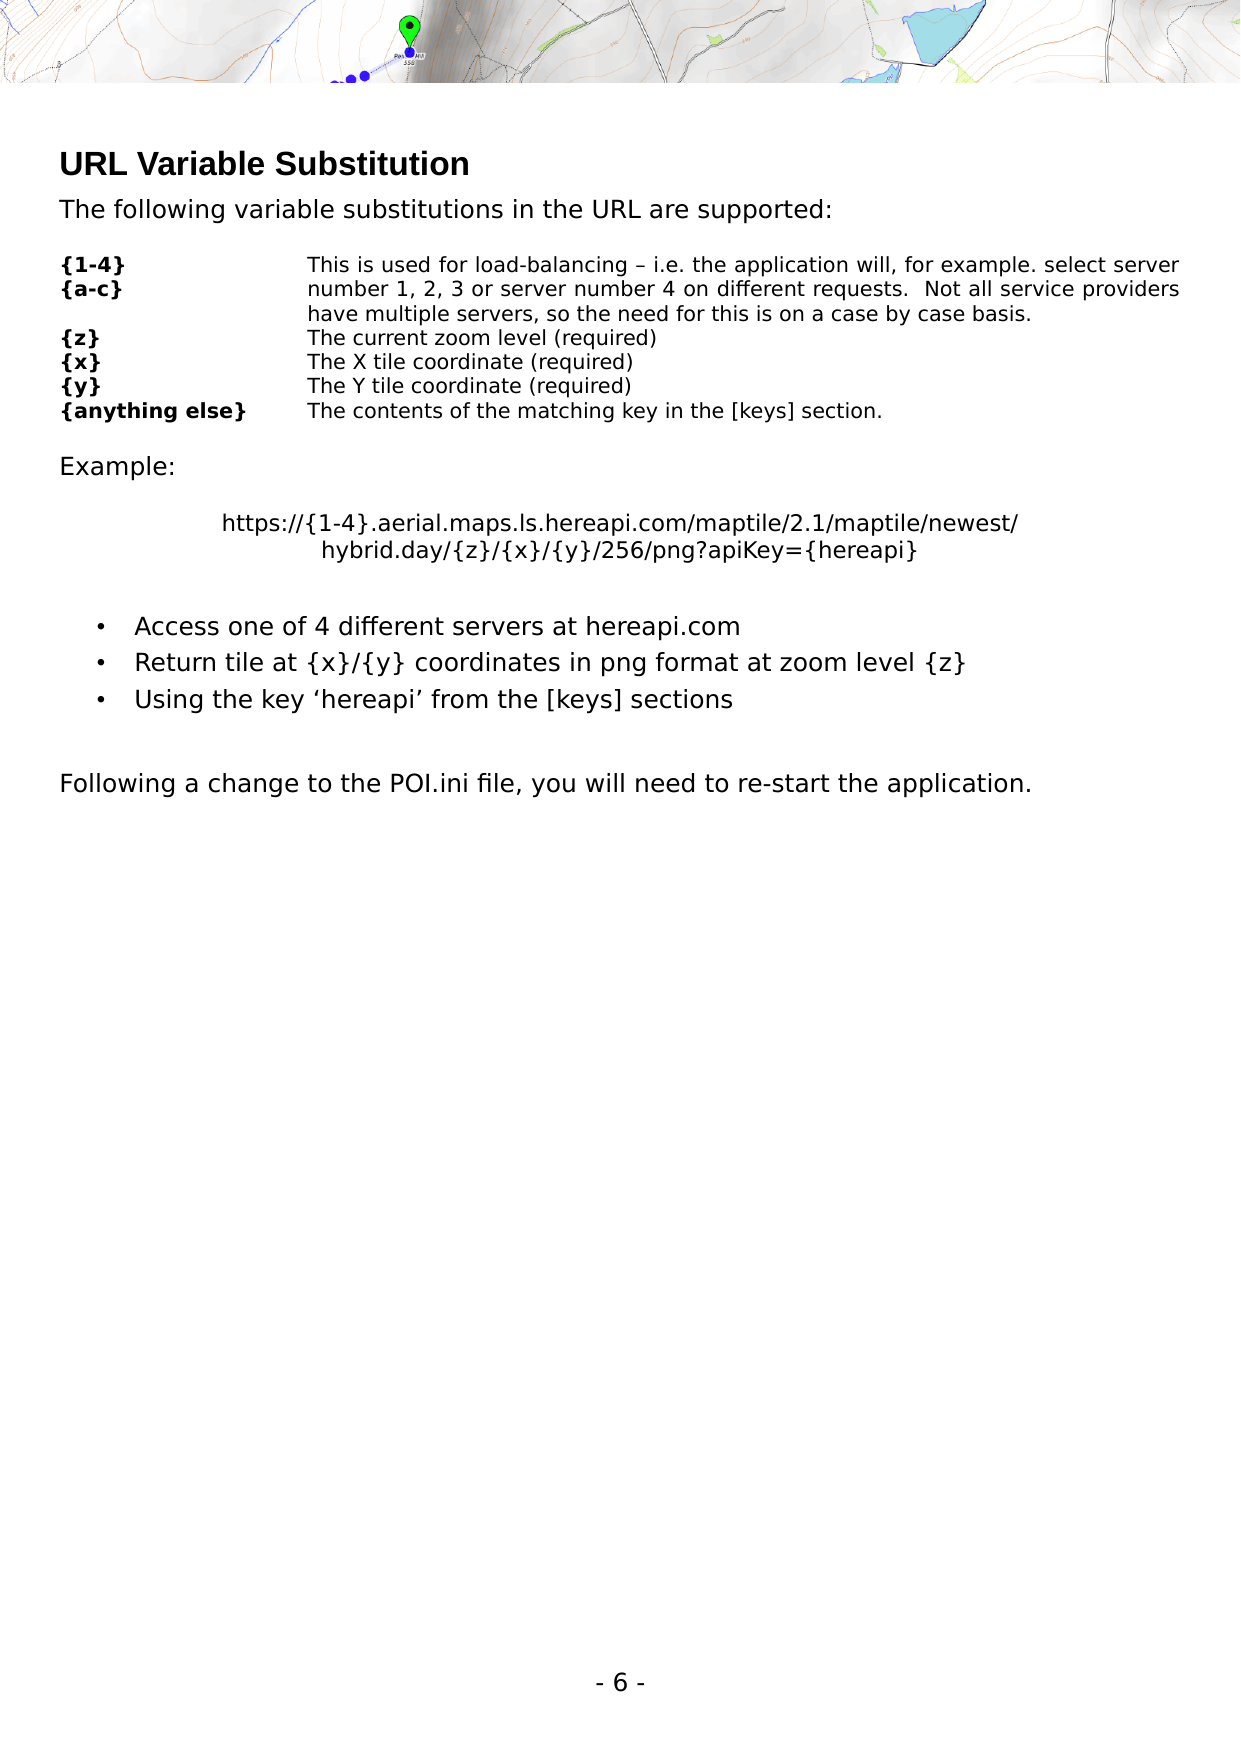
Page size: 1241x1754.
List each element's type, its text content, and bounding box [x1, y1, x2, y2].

list Return tile at {x}/{y} coordinates in png format at zoom level {z} [97, 648, 1181, 678]
table_cell The X tile coordinate (required) [307, 350, 1181, 374]
table_header This is used for load-balancing – i.e. the application will, for example. select server number 1, 2, 3 or server number 4 on different requests. Not all service providers have multiple servers, so the need for this is on a case by case basis. [307, 253, 1181, 326]
table_cell The Y tile coordinate (required) [307, 375, 1181, 399]
picture [0, 0, 1241, 83]
text https://{1-4}.aerial.maps.ls.hereapi.com/maptile/2.1/maptile/newest/ hybrid.day/{z}/{x}/{y}/256/png?apiKey={hereapi} [59, 511, 1181, 564]
text Example: [59, 452, 1181, 481]
text The following variable substitutions in the URL are supported: [59, 195, 1181, 224]
table_cell {z} [59, 326, 307, 350]
table_cell {y} [59, 375, 307, 399]
table_cell {anything else} [59, 399, 307, 423]
table_cell The current zoom level (required) [307, 326, 1181, 350]
table_cell {x} [59, 350, 307, 374]
list Access one of 4 different servers at hereapi.com [97, 612, 1181, 641]
subtitle URL Variable Substitution [59, 144, 1181, 182]
table_cell The contents of the matching key in the [keys] section. [307, 399, 1181, 423]
table_header {1-4} {a-c} [59, 253, 307, 326]
list Using the key ‘hereapi’ from the [keys] sections [97, 685, 1181, 714]
text Following a change to the POI.ini file, you will need to re-start the application. [59, 769, 1181, 799]
